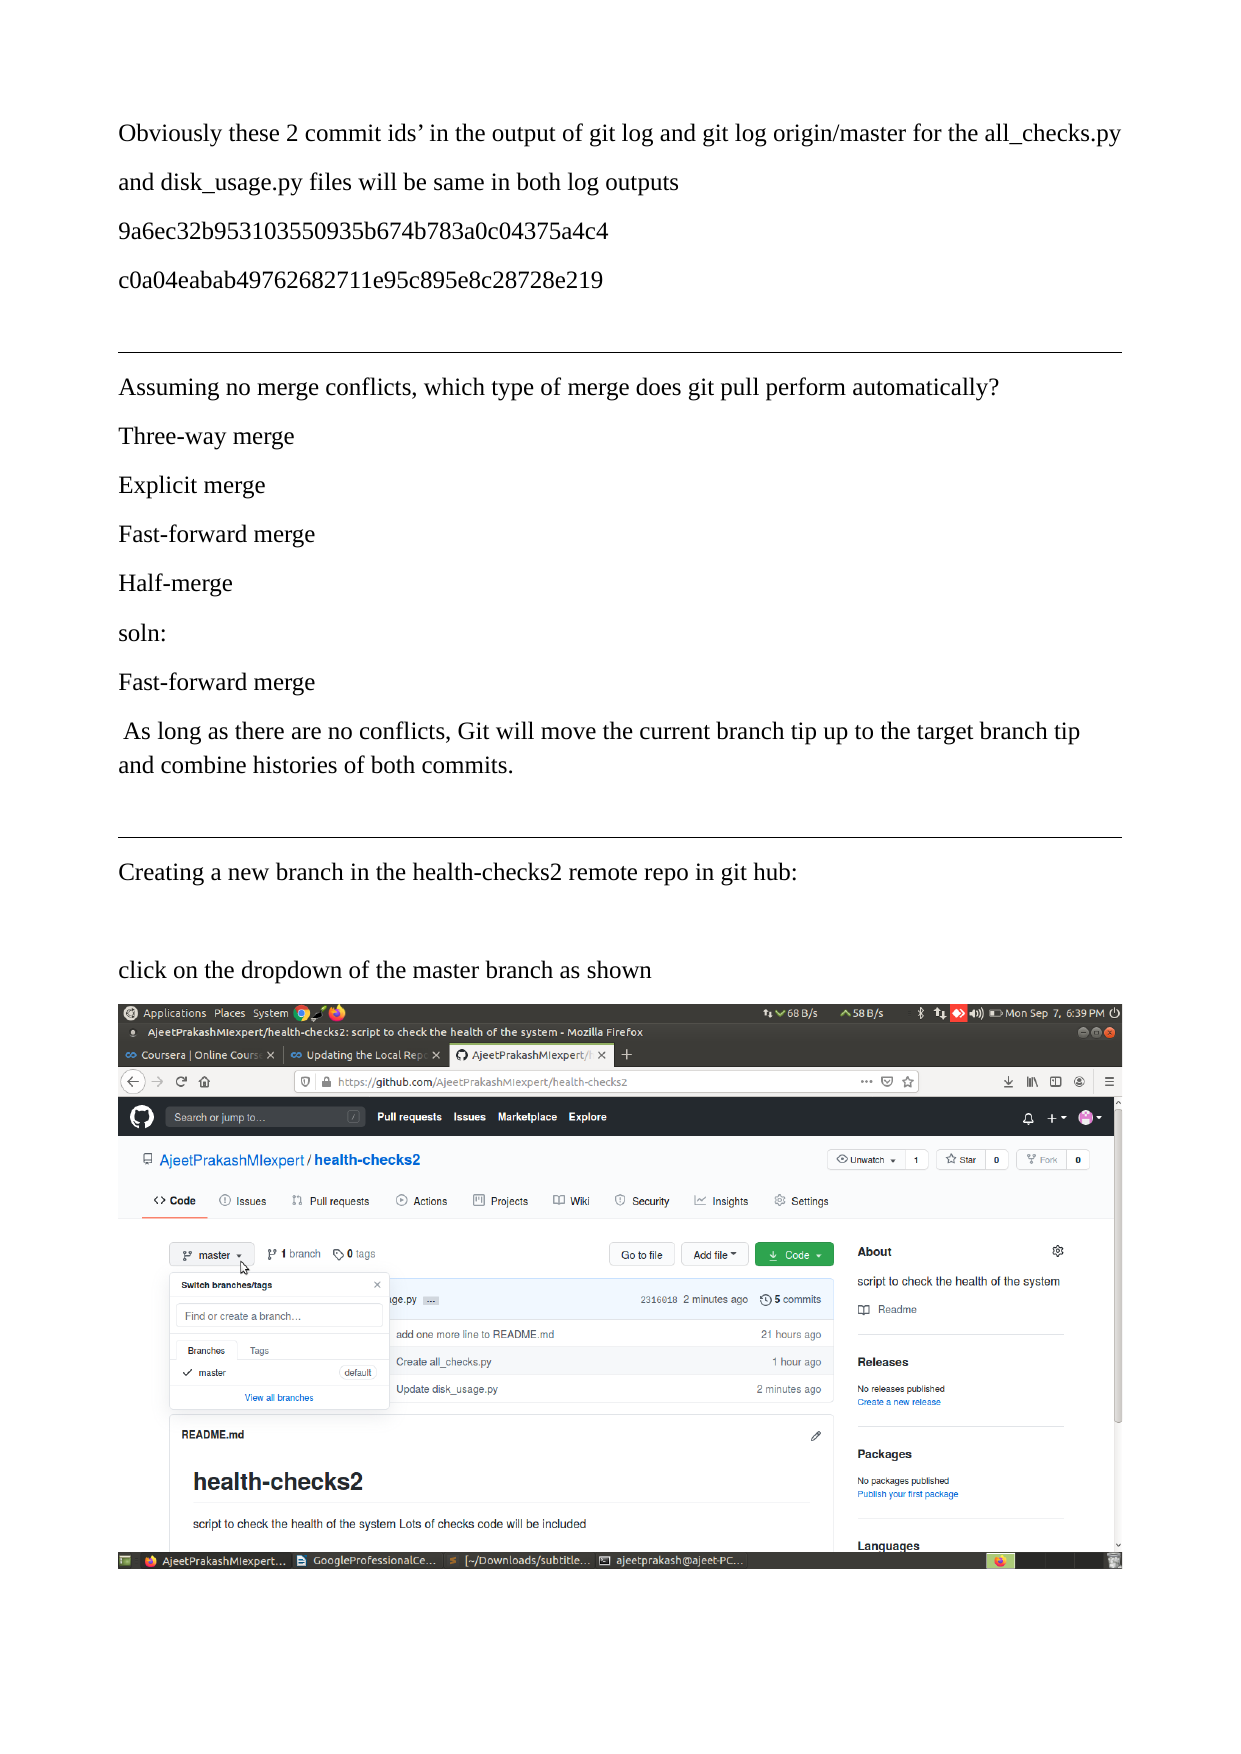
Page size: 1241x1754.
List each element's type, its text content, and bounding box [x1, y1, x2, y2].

text Fast-forward merge [118, 667, 1122, 695]
text soln: [118, 618, 1122, 646]
text Half-merge [118, 568, 1122, 597]
text Obviously these 2 commit ids’ in the output of git log and git log origin/master for the all_checks.py [118, 118, 1122, 147]
picture [118, 1004, 1123, 1569]
text Fast-forward merge [118, 519, 1122, 548]
text Creating a new branch in the health-checks2 remote repo in git hub: [118, 857, 1122, 886]
text Explicit merge [118, 470, 1122, 499]
text 9a6ec32b953103550935b674b783a0c04375a4c4 [118, 216, 1122, 245]
text Three-way merge [118, 421, 1122, 450]
text click on the dropdown of the master branch as shown [118, 955, 1122, 984]
text Assuming no merge conflicts, which type of merge does git pull perform automatically? [118, 372, 1122, 401]
text As long as there are no conflicts, Git will move the current branch tip up to the target branch tip and combine histories of both commits. [118, 716, 1122, 779]
text and disk_usage.py files will be same in both log outputs [118, 167, 1122, 196]
text c0a04eabab49762682711e95c895e8c28728e219 [118, 265, 1122, 294]
